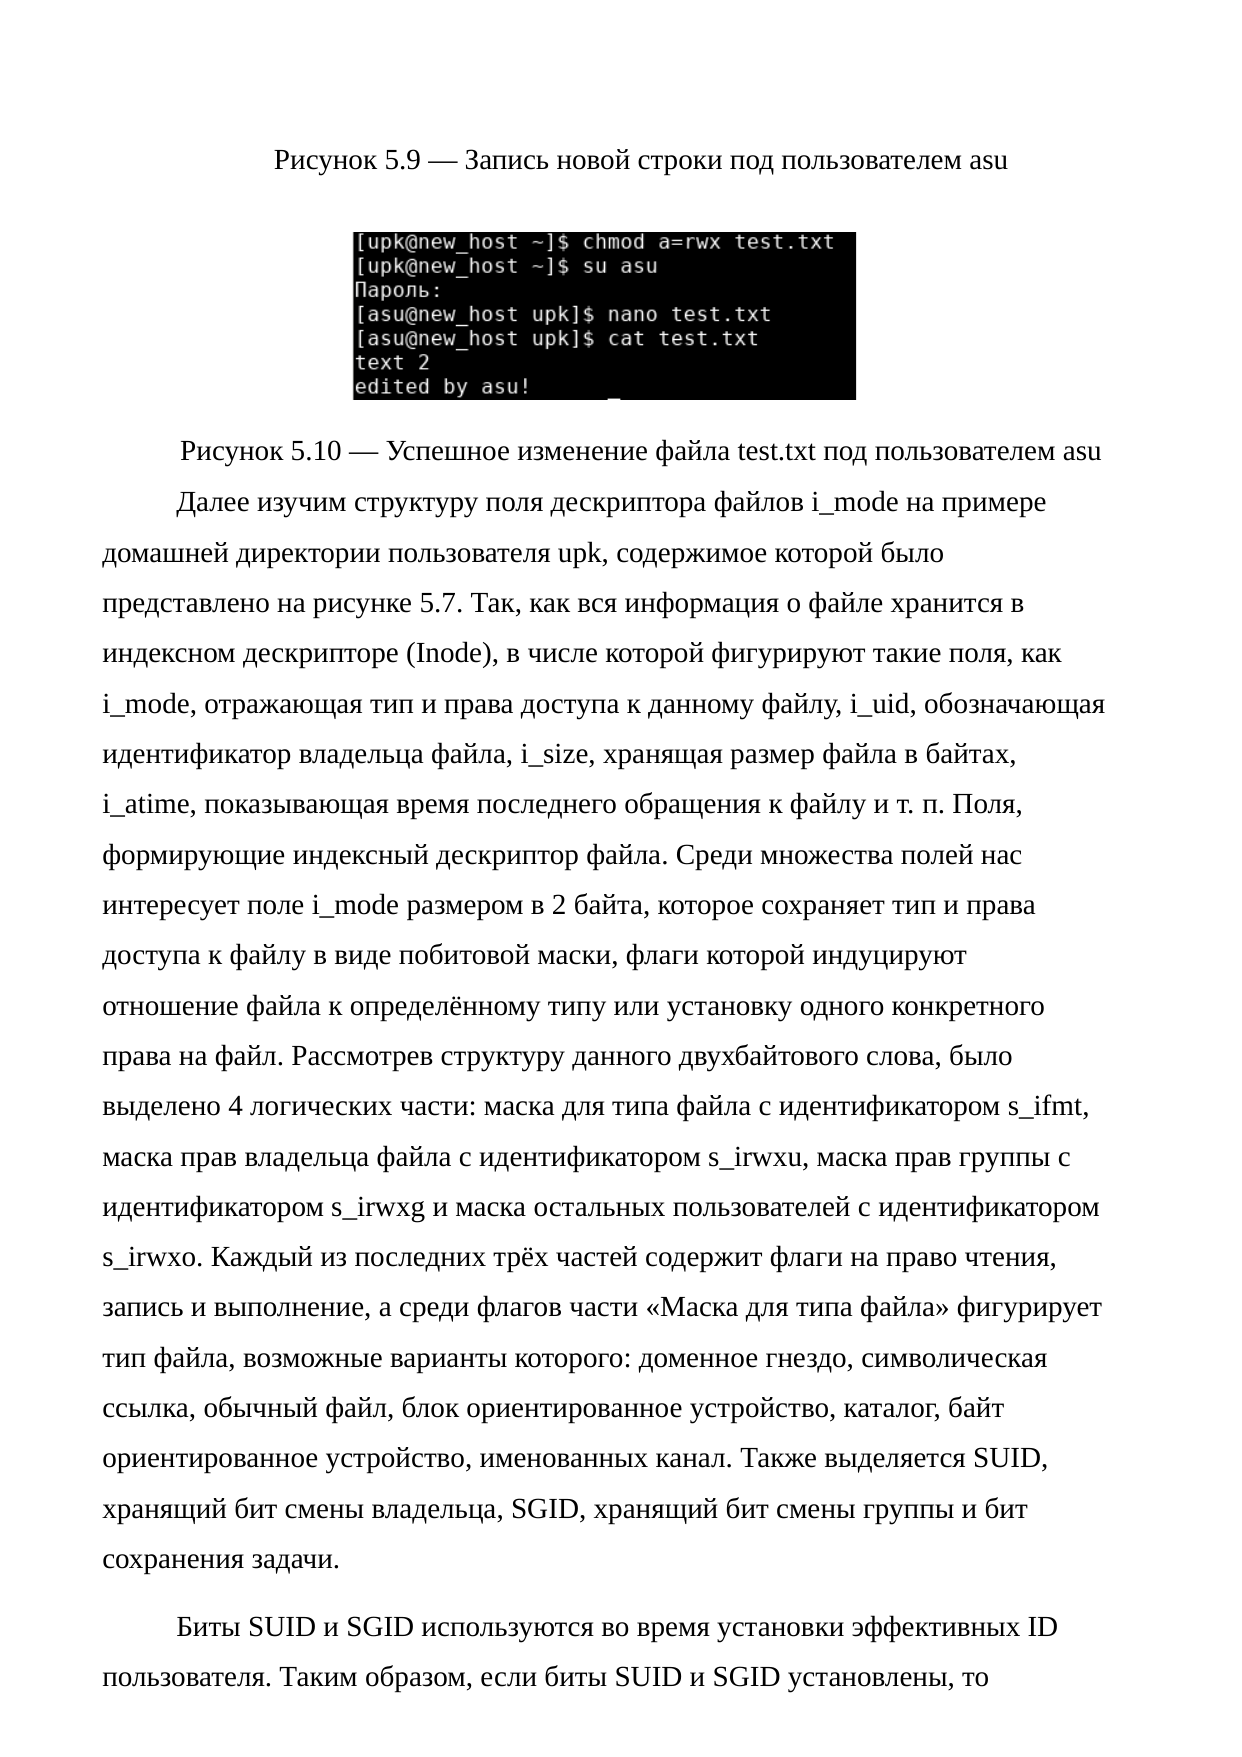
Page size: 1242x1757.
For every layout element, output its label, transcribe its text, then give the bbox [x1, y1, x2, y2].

text Рисунок 5.9 — Запись новой строки под пользователем asu [102, 142, 1106, 176]
picture [352, 232, 857, 400]
text Рисунок 5.10 — Успешное изменение файла test.txt под пользователем asu [102, 433, 1106, 467]
text Далее изучим структуру поля дескриптора файлов i_mode на примере домашней директории пользователя upk, содержимое которой было представлено на рисунке 5.7. Так, как вся информация о файле хранится в индексном дескрипторе (Inode), в числе которой фигурируют такие поля, как i_mode, отражающая тип и права доступа к данному файлу, i_uid, обозначающая идентификатор владельца файла, i_size, хранящая размер файла в байтах, i_atime, показывающая время последнего обращения к файлу и т. п. Поля, формирующие индексный дескриптор файла. Среди множества полей нас интересует поле i_mode размером в 2 байта, которое сохраняет тип и права доступа к файлу в виде побитовой маски, флаги которой индуцируют отношение файла к определённому типу или установку одного конкретного права на файл. Рассмотрев структуру данного двухбайтового слова, было выделено 4 логических части: маска для типа файла с идентификатором s_ifmt, маска прав владельца файла с идентификатором s_irwxu, маска прав группы с идентификатором s_irwxg и маска остальных пользователей с идентификатором s_irwxo. Каждый из последних трёх частей содержит флаги на право чтения, запись и выполнение, а среди флагов части «Маска для типа файла» фигурирует тип файла, возможные варианты которого: доменное гнездо, символическая ссылка, обычный файл, блок ориентированное устройство, каталог, байт ориентированное устройство, именованных канал. Также выделяется SUID, хранящий бит смены владельца, SGID, хранящий бит смены группы и бит сохранения задачи. [102, 484, 1106, 1575]
text Биты SUID и SGID используются во время установки эффективных ID пользователя. Таким образом, если биты SUID и SGID установлены, то [102, 1609, 1106, 1693]
